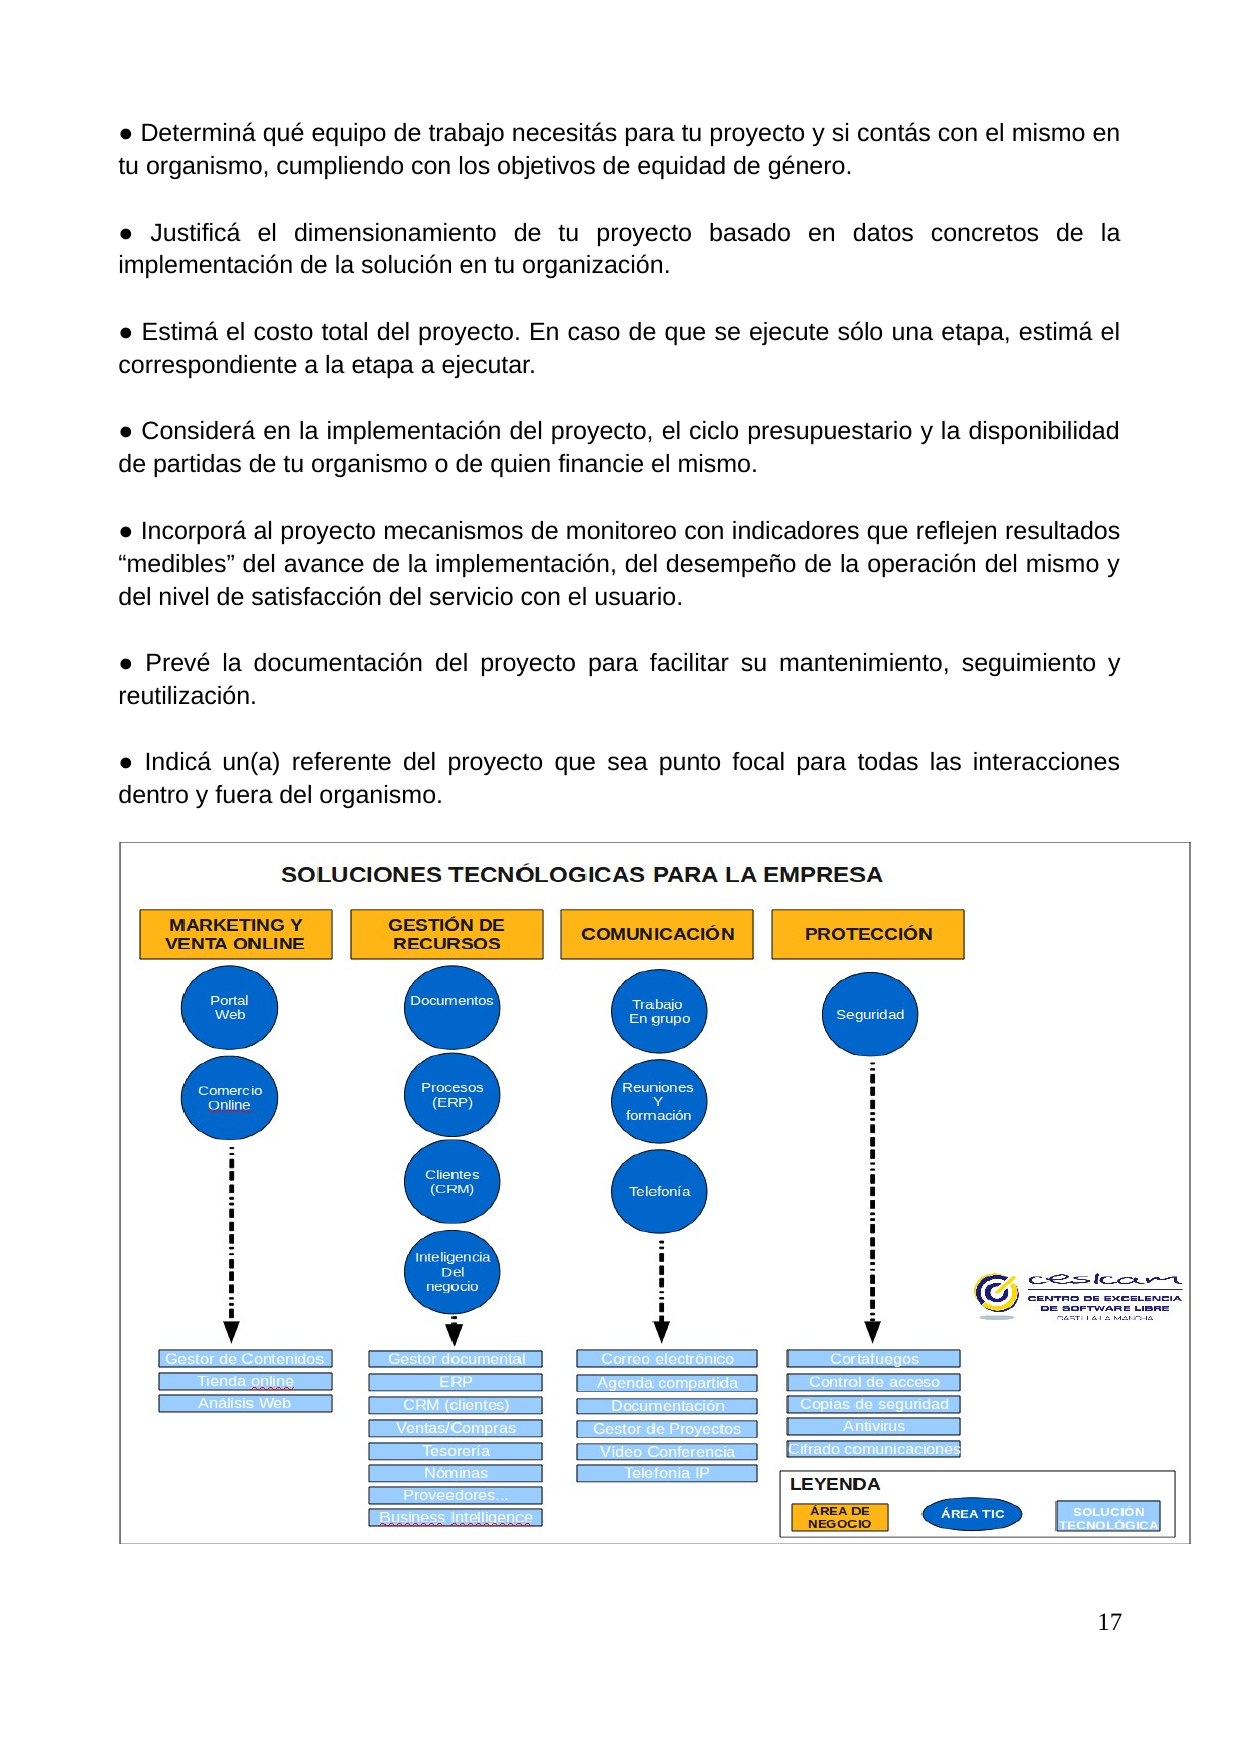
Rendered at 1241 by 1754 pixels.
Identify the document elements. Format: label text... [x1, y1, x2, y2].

text ● Justificá el dimensionamiento de tu proyecto basado en datos concretos de la implementación de la solución en tu organización. [118, 217, 1122, 279]
text ● Prevé la documentación del proyecto para facilitar su mantenimiento, seguimiento y reutilización. [118, 648, 1122, 710]
picture [117, 842, 1191, 1544]
text ● Considerá en la implementación del proyecto, el ciclo presupuestario y la disponibilidad de partidas de tu organismo o de quien financie el mismo. [118, 416, 1122, 478]
text ● Indicá un(a) referente del proyecto que sea punto focal para todas las interacciones dentro y fuera del organismo. [118, 747, 1122, 809]
text ● Determiná qué equipo de trabajo necesitás para tu proyecto y si contás con el mismo en tu organismo, cumpliendo con los objetivos de equidad de género. [118, 118, 1122, 180]
text ● Incorporá al proyecto mecanismos de monitoreo con indicadores que reflejen resultados “medibles” del avance de la implementación, del desempeño de la operación del mismo y del nivel de satisfacción del servicio con el usuario. [118, 516, 1122, 610]
text ● Estimá el costo total del proyecto. En caso de que se ejecute sólo una etapa, estimá el correspondiente a la etapa a ejecutar. [118, 317, 1122, 379]
